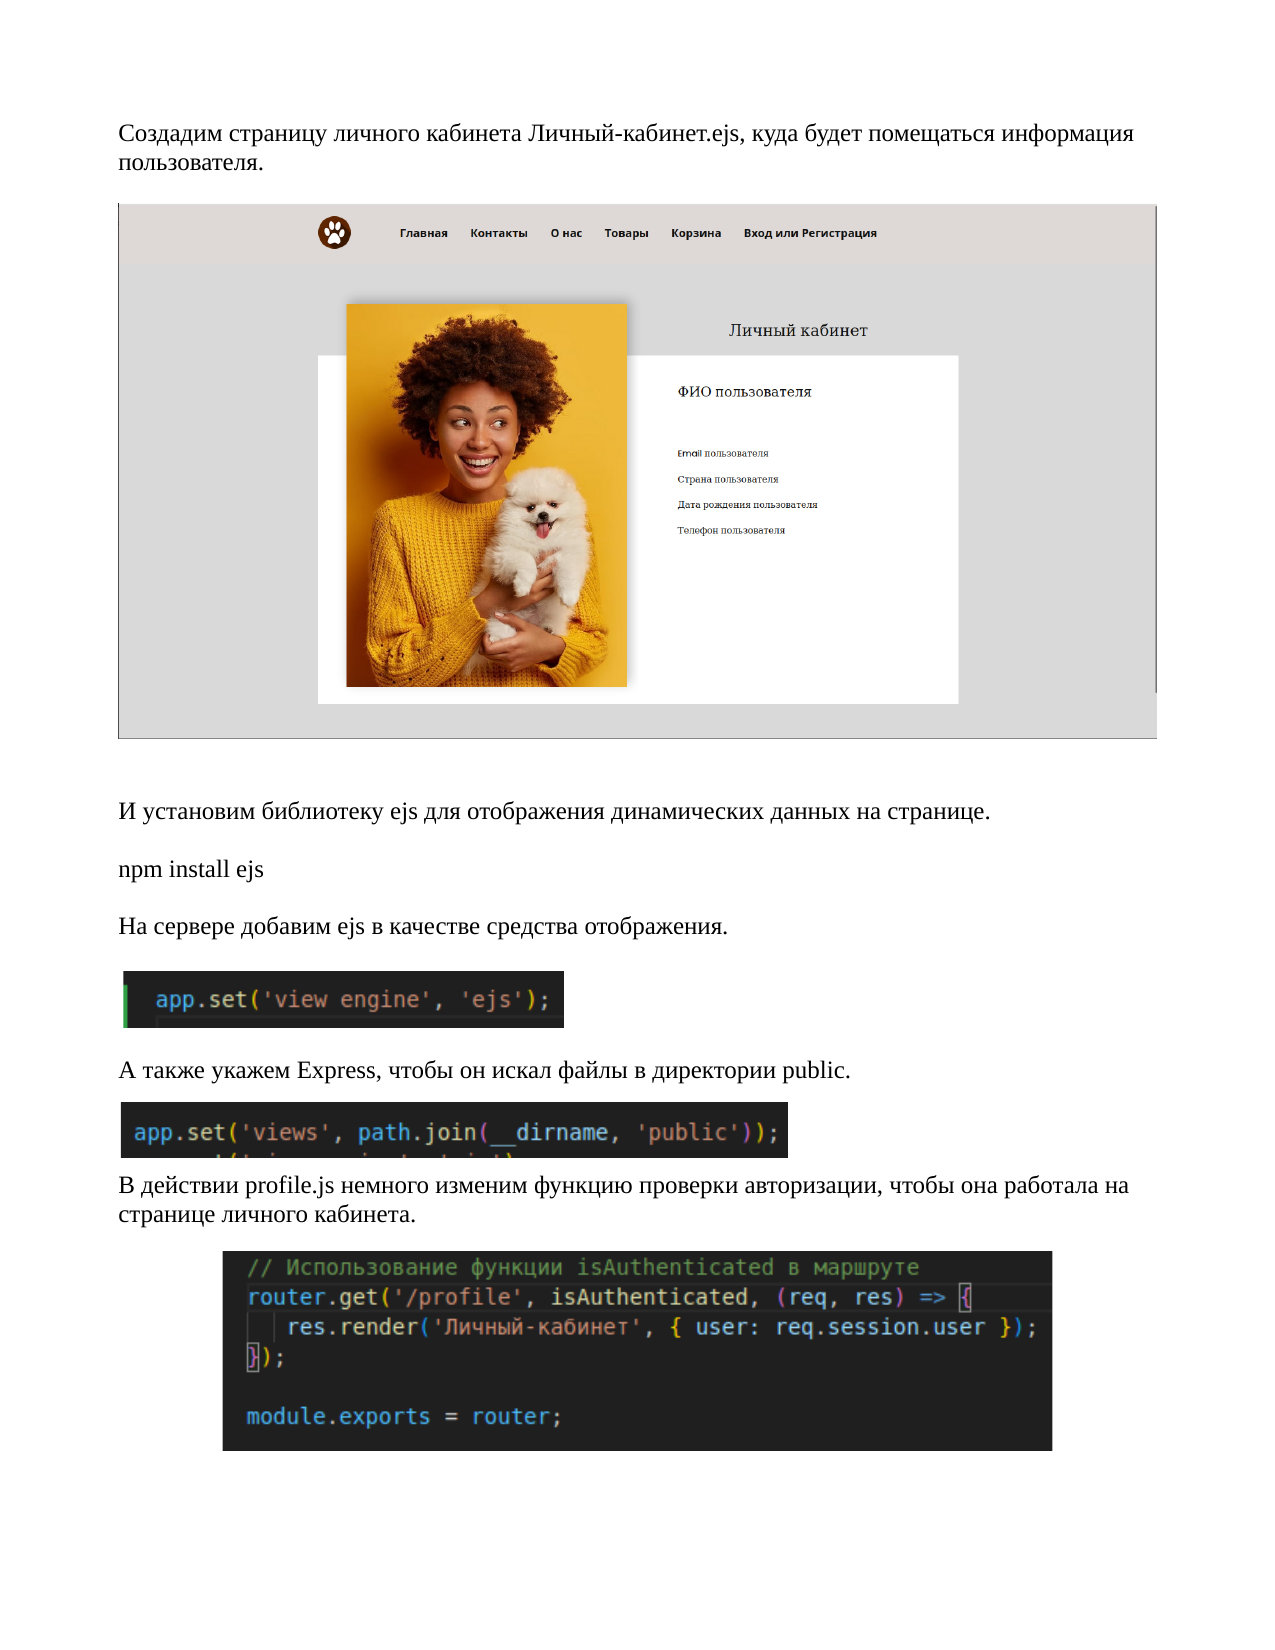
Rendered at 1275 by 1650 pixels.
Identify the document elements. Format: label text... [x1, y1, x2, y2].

text Создадим страницу личного кабинета Личный-кабинет.ejs, куда будет помещаться информация пользователя. [118, 118, 1157, 176]
text npm install ejs [118, 854, 1157, 883]
picture [120, 1102, 788, 1158]
picture [222, 1251, 1053, 1451]
picture [118, 203, 1157, 739]
picture [123, 971, 564, 1028]
text На сервере добавим ejs в качестве средства отображения. [118, 911, 1157, 940]
text И установим библиотеку ejs для отображения динамических данных на странице. [118, 796, 1157, 825]
text А также укажем Express, чтобы он искал файлы в директории public. [118, 1055, 1157, 1084]
text В действии profile.js немного изменим функцию проверки авторизации, чтобы она работала на странице личного кабинета. [118, 1170, 1157, 1228]
